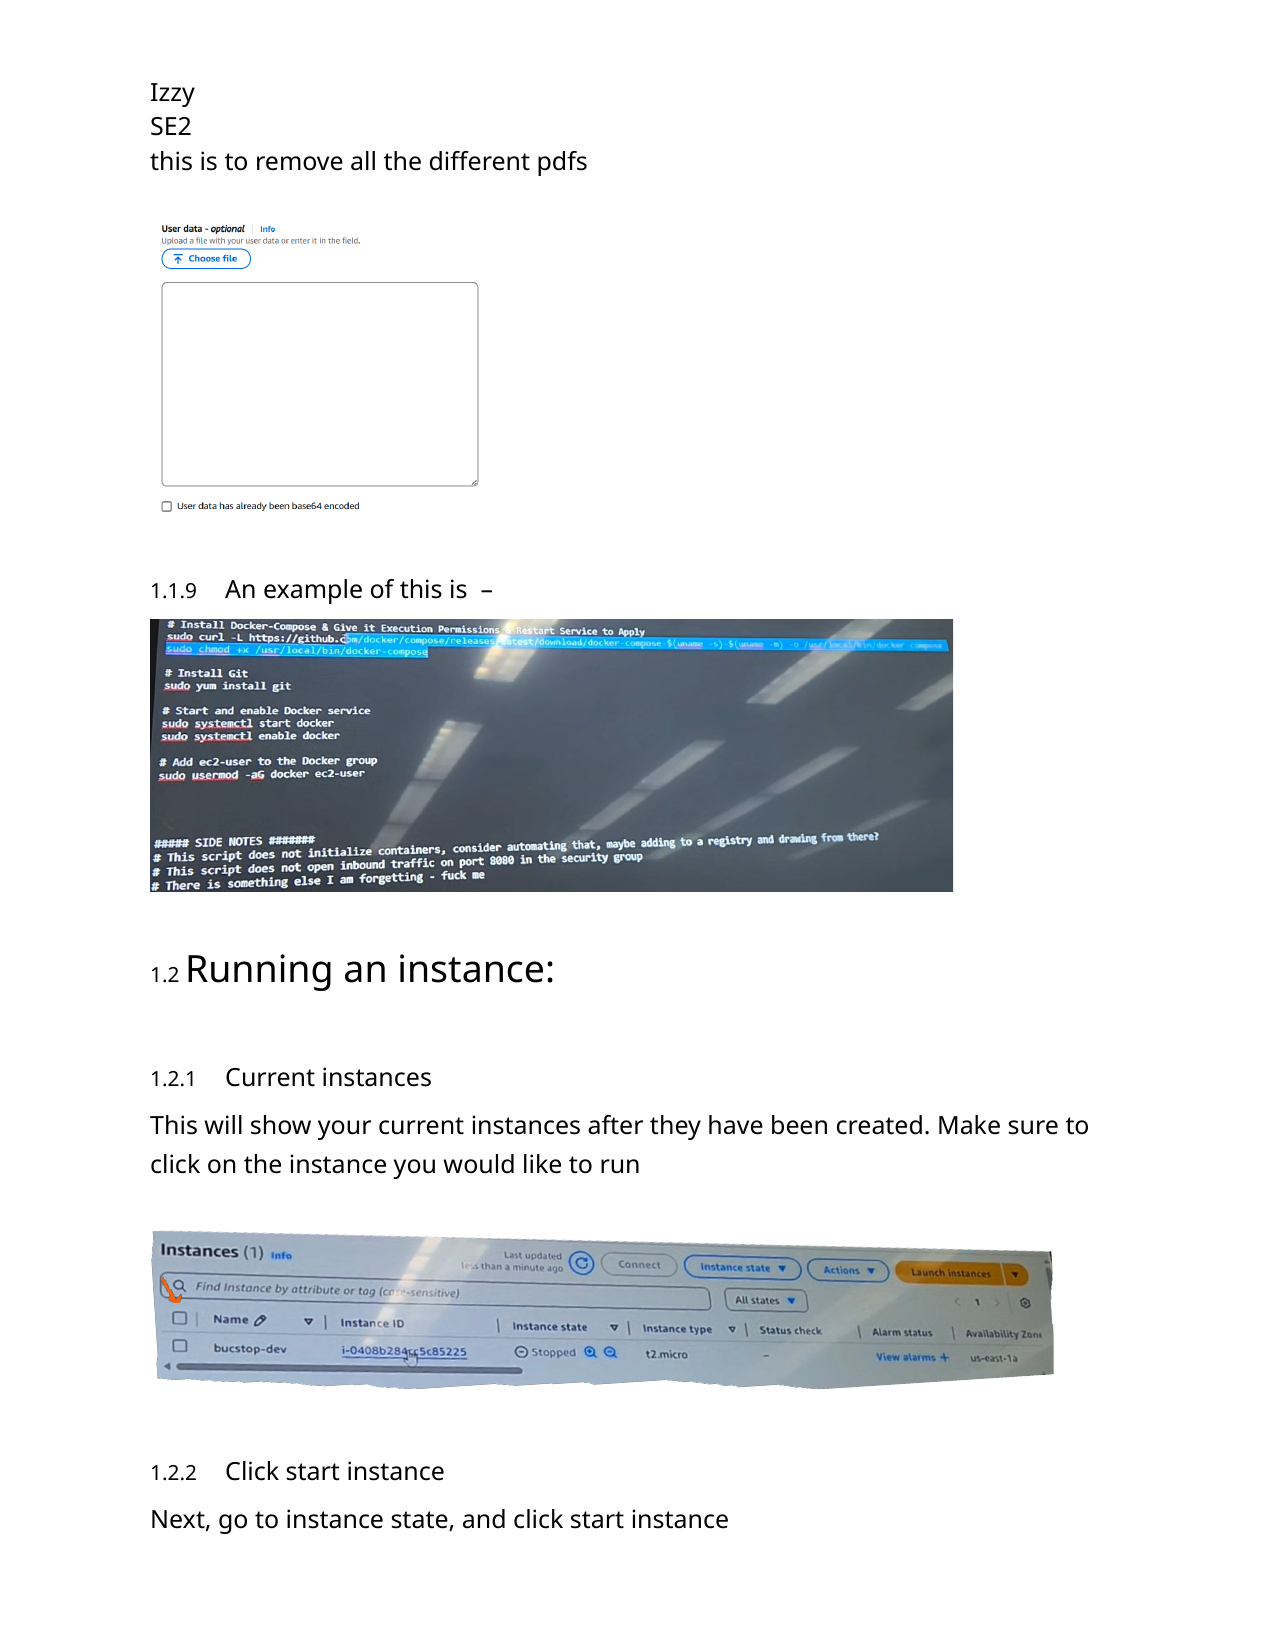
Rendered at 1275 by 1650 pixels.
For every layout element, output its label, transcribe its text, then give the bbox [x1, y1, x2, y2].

text This will show your current instances after they have been created. Make sure to click on the instance you would like to run [150, 1107, 1125, 1181]
subtitle An example of this is – [150, 572, 1125, 606]
text Next, go to instance state, and click start instance [150, 1501, 1125, 1536]
subtitle Running an instance: [150, 942, 1125, 993]
subtitle Click start instance [150, 1454, 1125, 1488]
subtitle Current instances [150, 1060, 1125, 1094]
